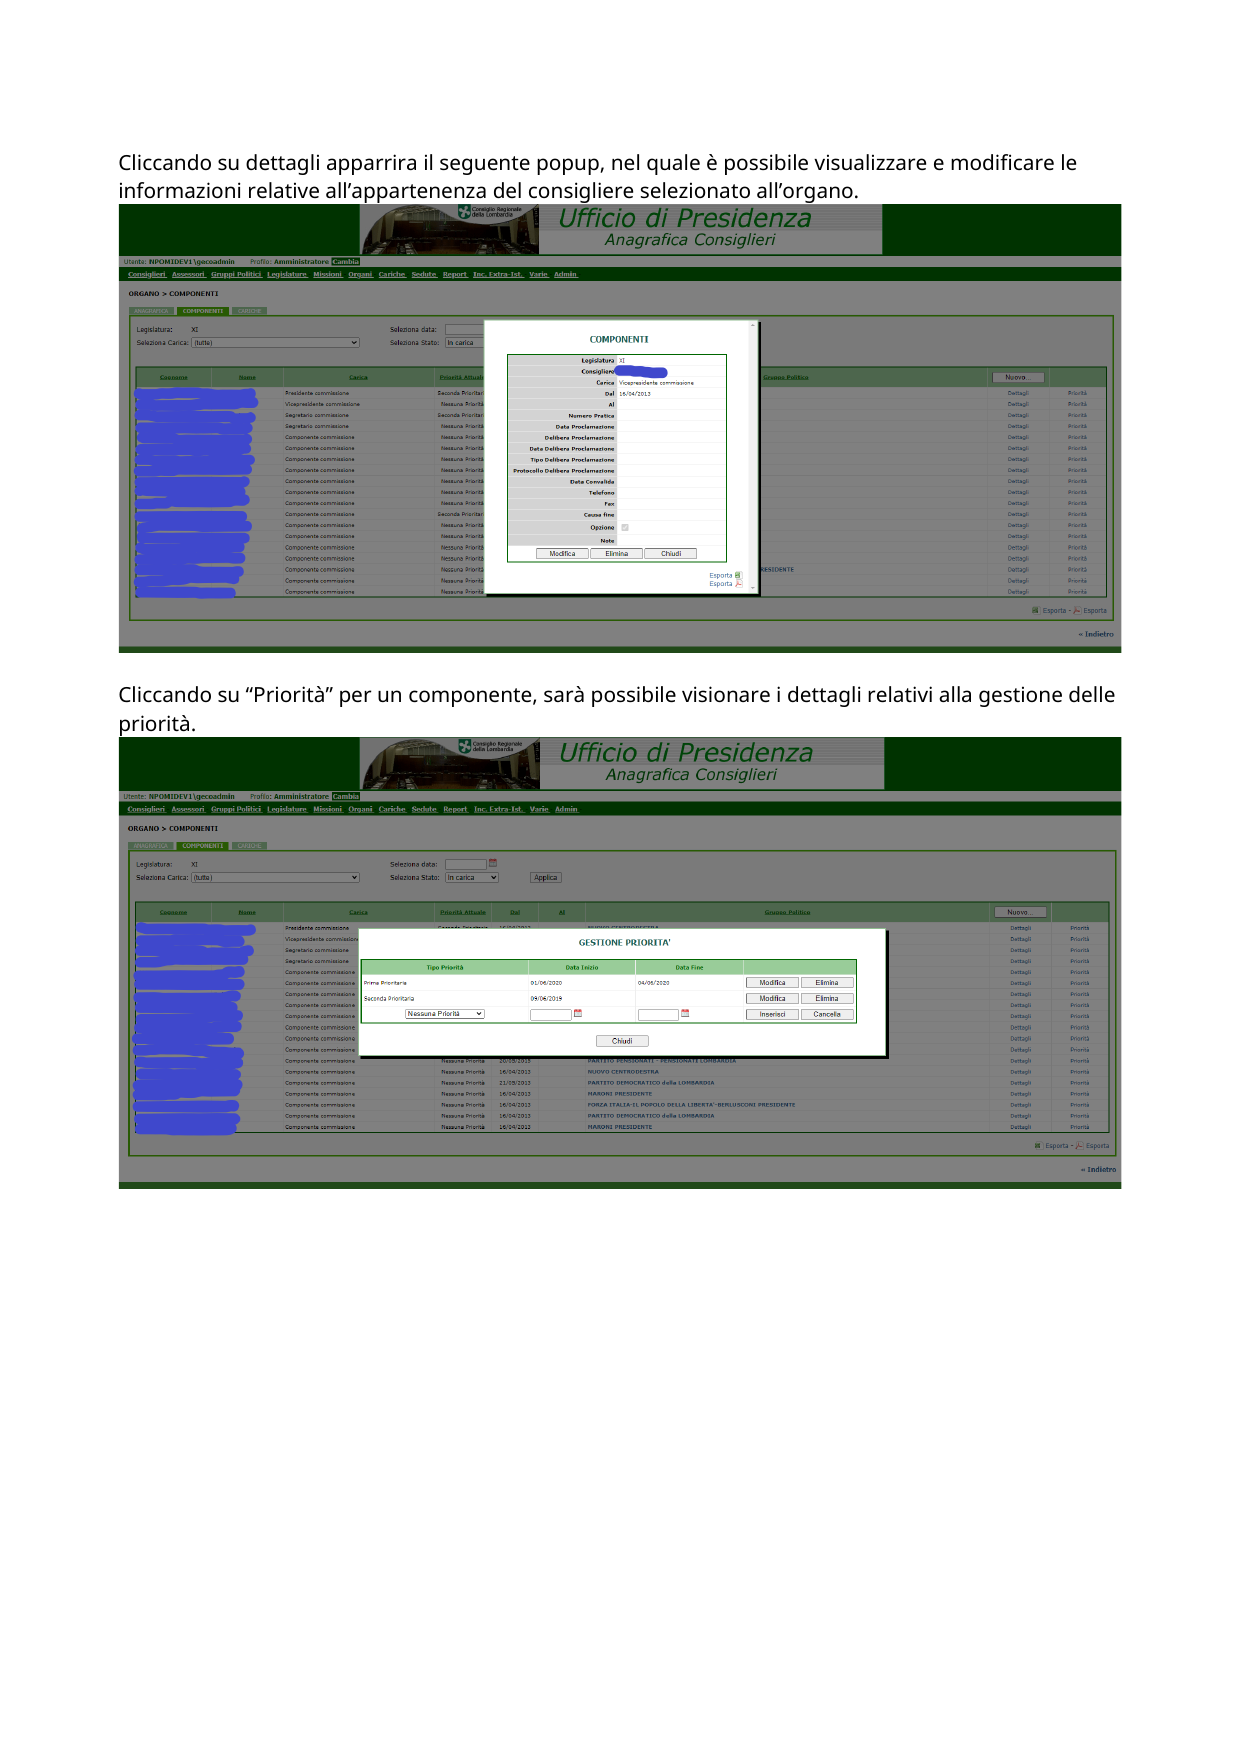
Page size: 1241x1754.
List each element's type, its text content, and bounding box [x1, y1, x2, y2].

text Cliccando su “Priorità” per un componente, sarà possibile visionare i dettagli relativi alla gestione delle priorità. [118, 681, 1122, 737]
text Cliccando su dettagli apparrira il seguente popup, nel quale è possibile visualizzare e modificare le informazioni relative all’appartenenza del consigliere selezionato all’organo. [118, 148, 1122, 204]
